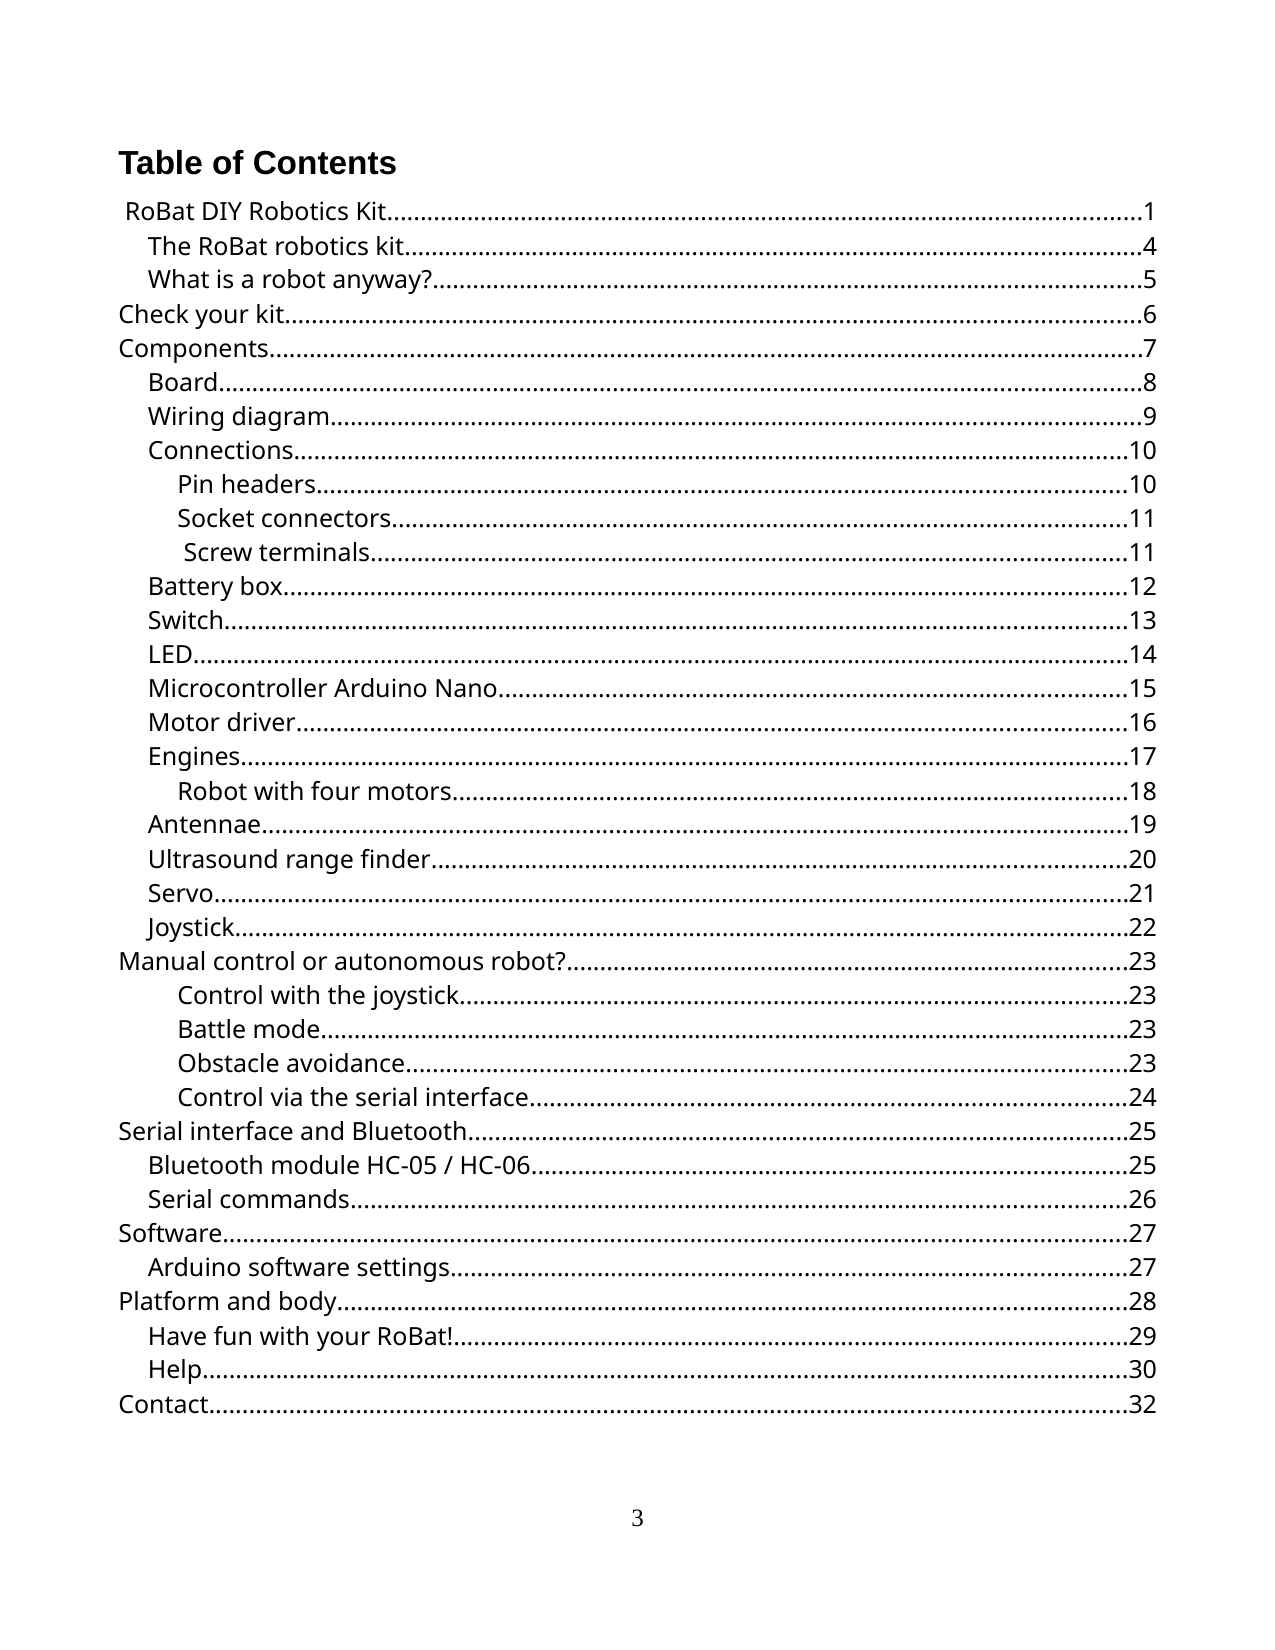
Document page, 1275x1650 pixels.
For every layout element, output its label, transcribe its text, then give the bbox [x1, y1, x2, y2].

text Servo 21 [148, 875, 1157, 909]
text Check your kit 6 [118, 296, 1157, 330]
text Software 27 [118, 1216, 1157, 1250]
text Control via the serial interface 24 [177, 1080, 1157, 1114]
text Have fun with your RoBat! 29 [148, 1318, 1157, 1352]
text Board 8 [148, 364, 1157, 398]
text Robot with four motors 18 [177, 773, 1157, 807]
text Platform and body 28 [118, 1284, 1157, 1318]
text RoBat DIY Robotics Kit 1 [118, 194, 1157, 228]
text Pin headers 10 [177, 467, 1157, 501]
text Socket connectors 11 [177, 501, 1157, 535]
text Ultrasound range finder 20 [148, 841, 1157, 875]
text Components 7 [118, 330, 1157, 364]
text Screw terminals 11 [177, 535, 1157, 569]
text Arduino software settings 27 [148, 1250, 1157, 1284]
text Bluetooth module HC-05 / HC-06 25 [148, 1148, 1157, 1182]
text Microcontroller Arduino Nano 15 [148, 671, 1157, 705]
text Serial interface and Bluetooth 25 [118, 1114, 1157, 1148]
text Engines 17 [148, 739, 1157, 773]
text Antennae 19 [148, 807, 1157, 841]
text Motor driver 16 [148, 705, 1157, 739]
text Obstacle avoidance 23 [177, 1046, 1157, 1080]
text Manual control or autonomous robot? 23 [118, 943, 1157, 977]
text Help 30 [148, 1352, 1157, 1386]
text Contact 32 [118, 1386, 1157, 1420]
text Connections 10 [148, 432, 1157, 467]
text Joystick 22 [148, 909, 1157, 943]
text Serial commands 26 [148, 1182, 1157, 1216]
text Control with the joystick 23 [177, 977, 1157, 1012]
text The RoBat robotics kit 4 [148, 228, 1157, 262]
subtitle Table of Contents [118, 143, 1157, 182]
text Wiring diagram 9 [148, 398, 1157, 432]
text What is a robot anyway? 5 [148, 262, 1157, 296]
text Switch 13 [148, 603, 1157, 637]
text Battle mode 23 [177, 1012, 1157, 1046]
text LED 14 [148, 637, 1157, 671]
text Battery box 12 [148, 569, 1157, 603]
